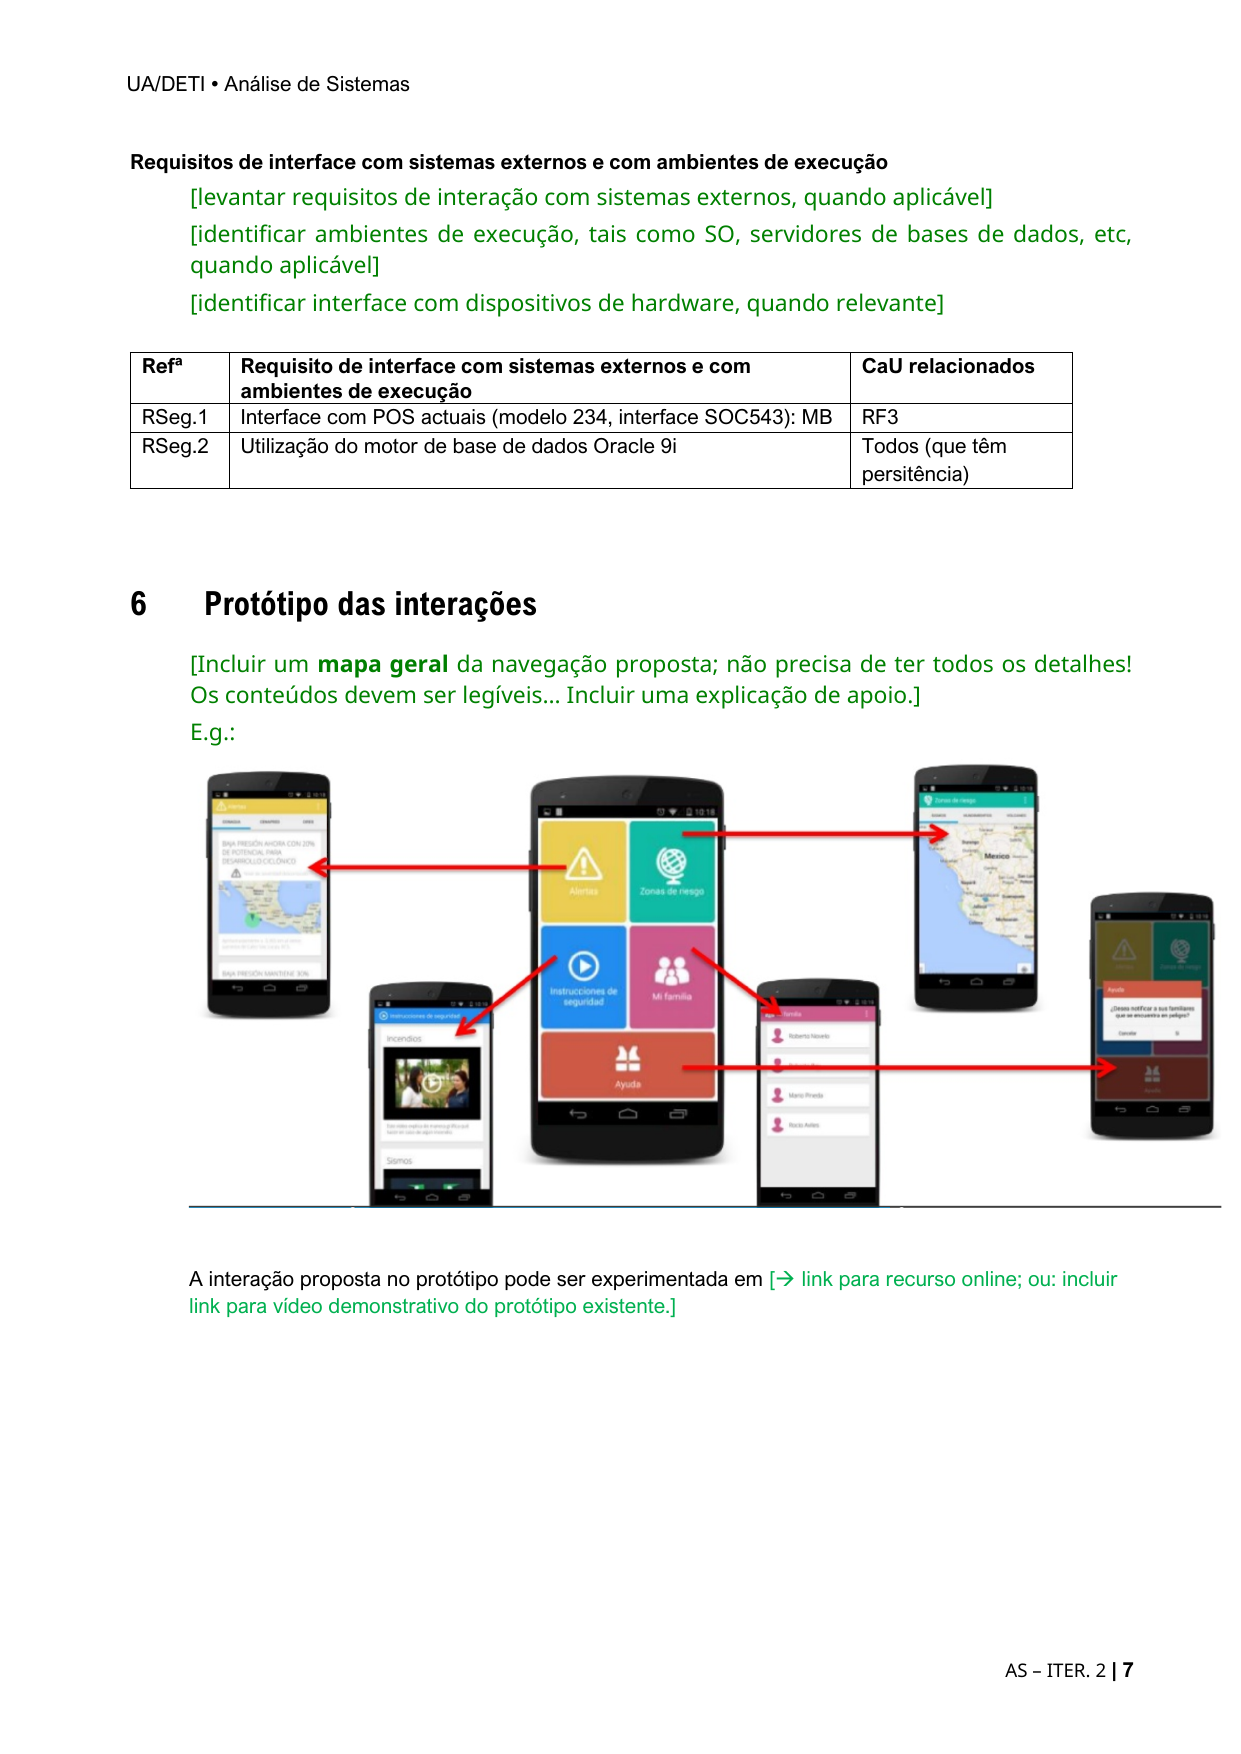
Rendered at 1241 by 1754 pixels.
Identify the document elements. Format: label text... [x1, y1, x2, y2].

text A interação proposta no protótipo pode ser experimentada em [ link para recurso online; ou: incluir link para vídeo demonstrativo do protótipo existente.] [189, 1266, 1134, 1318]
table_header CaU relacionados [851, 353, 1072, 403]
table_cell RSeg.1 [131, 404, 229, 432]
table_header Requisito de interface com sistemas externos e com ambientes de execução [230, 353, 850, 403]
text [identificar interface com dispositivos de hardware, quando relevante] [190, 287, 1134, 318]
table_cell Interface com POS actuais (modelo 234, interface SOC543): MB [230, 404, 850, 432]
table_cell RF3 [851, 404, 1072, 432]
table_cell Todos (que têm persitência) [851, 433, 1072, 488]
text Requisitos de interface com sistemas externos e com ambientes de execução [130, 149, 1134, 174]
text [levantar requisitos de interação com sistemas externos, quando aplicável] [190, 180, 1134, 212]
text E.g.: [190, 716, 1134, 748]
picture [188, 753, 1222, 1208]
text [Incluir um mapa geral da navegação proposta; não precisa de ter todos os detalhes! Os conteúdos devem ser legíveis… Incluir uma explicação de apoio.] [190, 648, 1134, 710]
text [identificar ambientes de execução, tais como SO, servidores de bases de dados, etc, quando aplicável] [190, 218, 1134, 280]
table_cell Utilização do motor de base de dados Oracle 9i [230, 433, 850, 488]
subtitle Protótipo das interações [130, 582, 1075, 623]
table_header Refª [131, 353, 229, 403]
table_cell RSeg.2 [131, 433, 229, 488]
